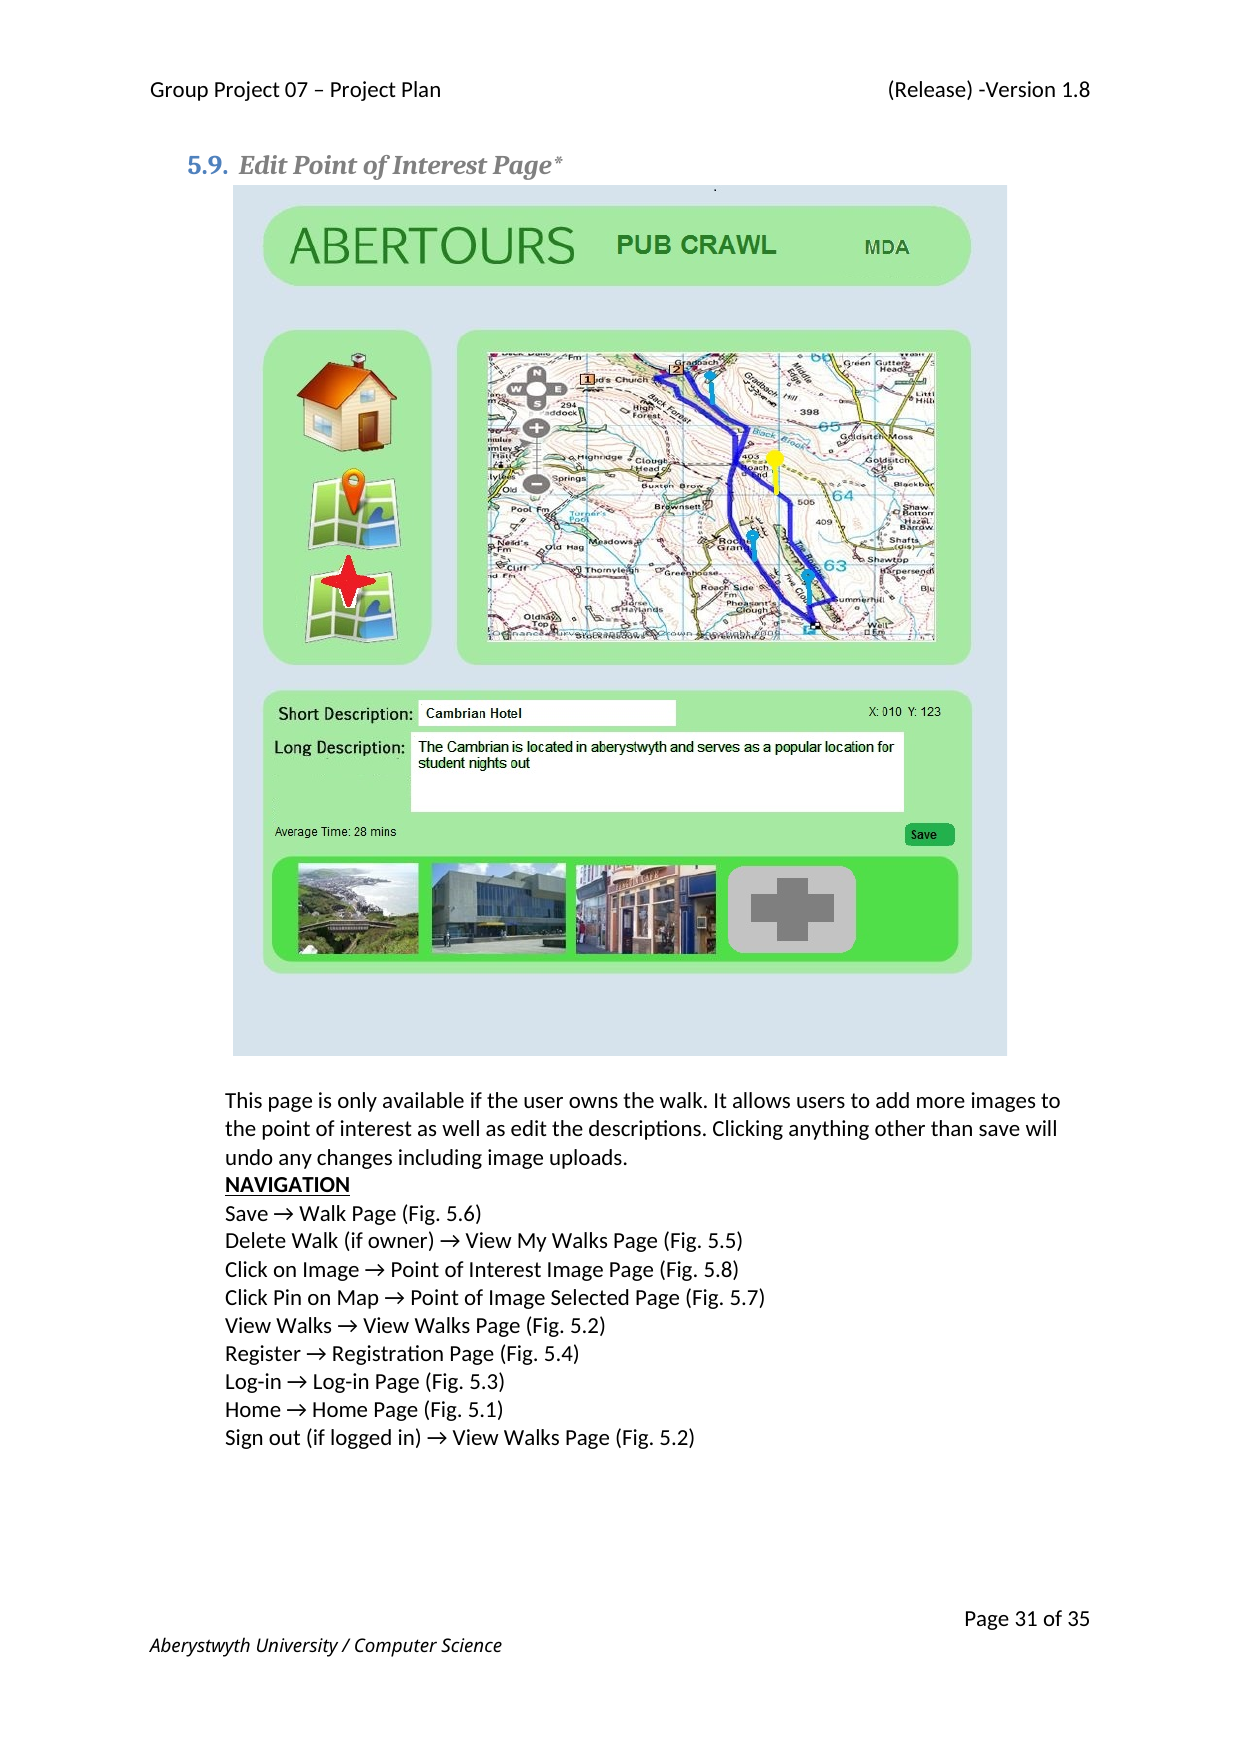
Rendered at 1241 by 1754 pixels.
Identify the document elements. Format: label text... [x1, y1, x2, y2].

text Register → Registration Page (Fig. 5.4) [225, 1339, 1090, 1367]
text Click Pin on Map → Point of Image Selected Page (Fig. 5.7) [225, 1283, 1090, 1311]
subtitle Edit Point of Interest Page* [187, 150, 1090, 181]
text Sign out (if logged in) → View Walks Page (Fig. 5.2) [225, 1423, 1090, 1451]
text Delete Walk (if owner) → View My Walks Page (Fig. 5.5) [225, 1227, 1090, 1255]
text Home → Home Page (Fig. 5.1) [225, 1395, 1090, 1423]
text NAVIGATION [225, 1171, 1090, 1199]
text View Walks → View Walks Page (Fig. 5.2) [225, 1311, 1090, 1339]
text Save → Walk Page (Fig. 5.6) [225, 1199, 1090, 1227]
text Click on Image → Point of Interest Image Page (Fig. 5.8) [225, 1255, 1090, 1283]
text Log-in → Log-in Page (Fig. 5.3) [225, 1367, 1090, 1395]
text This page is only available if the user owns the walk. It allows users to add more images to the point of interest as well as edit the descriptions. Clicking anything other than save will undo any changes including image uploads. [225, 1087, 1090, 1171]
